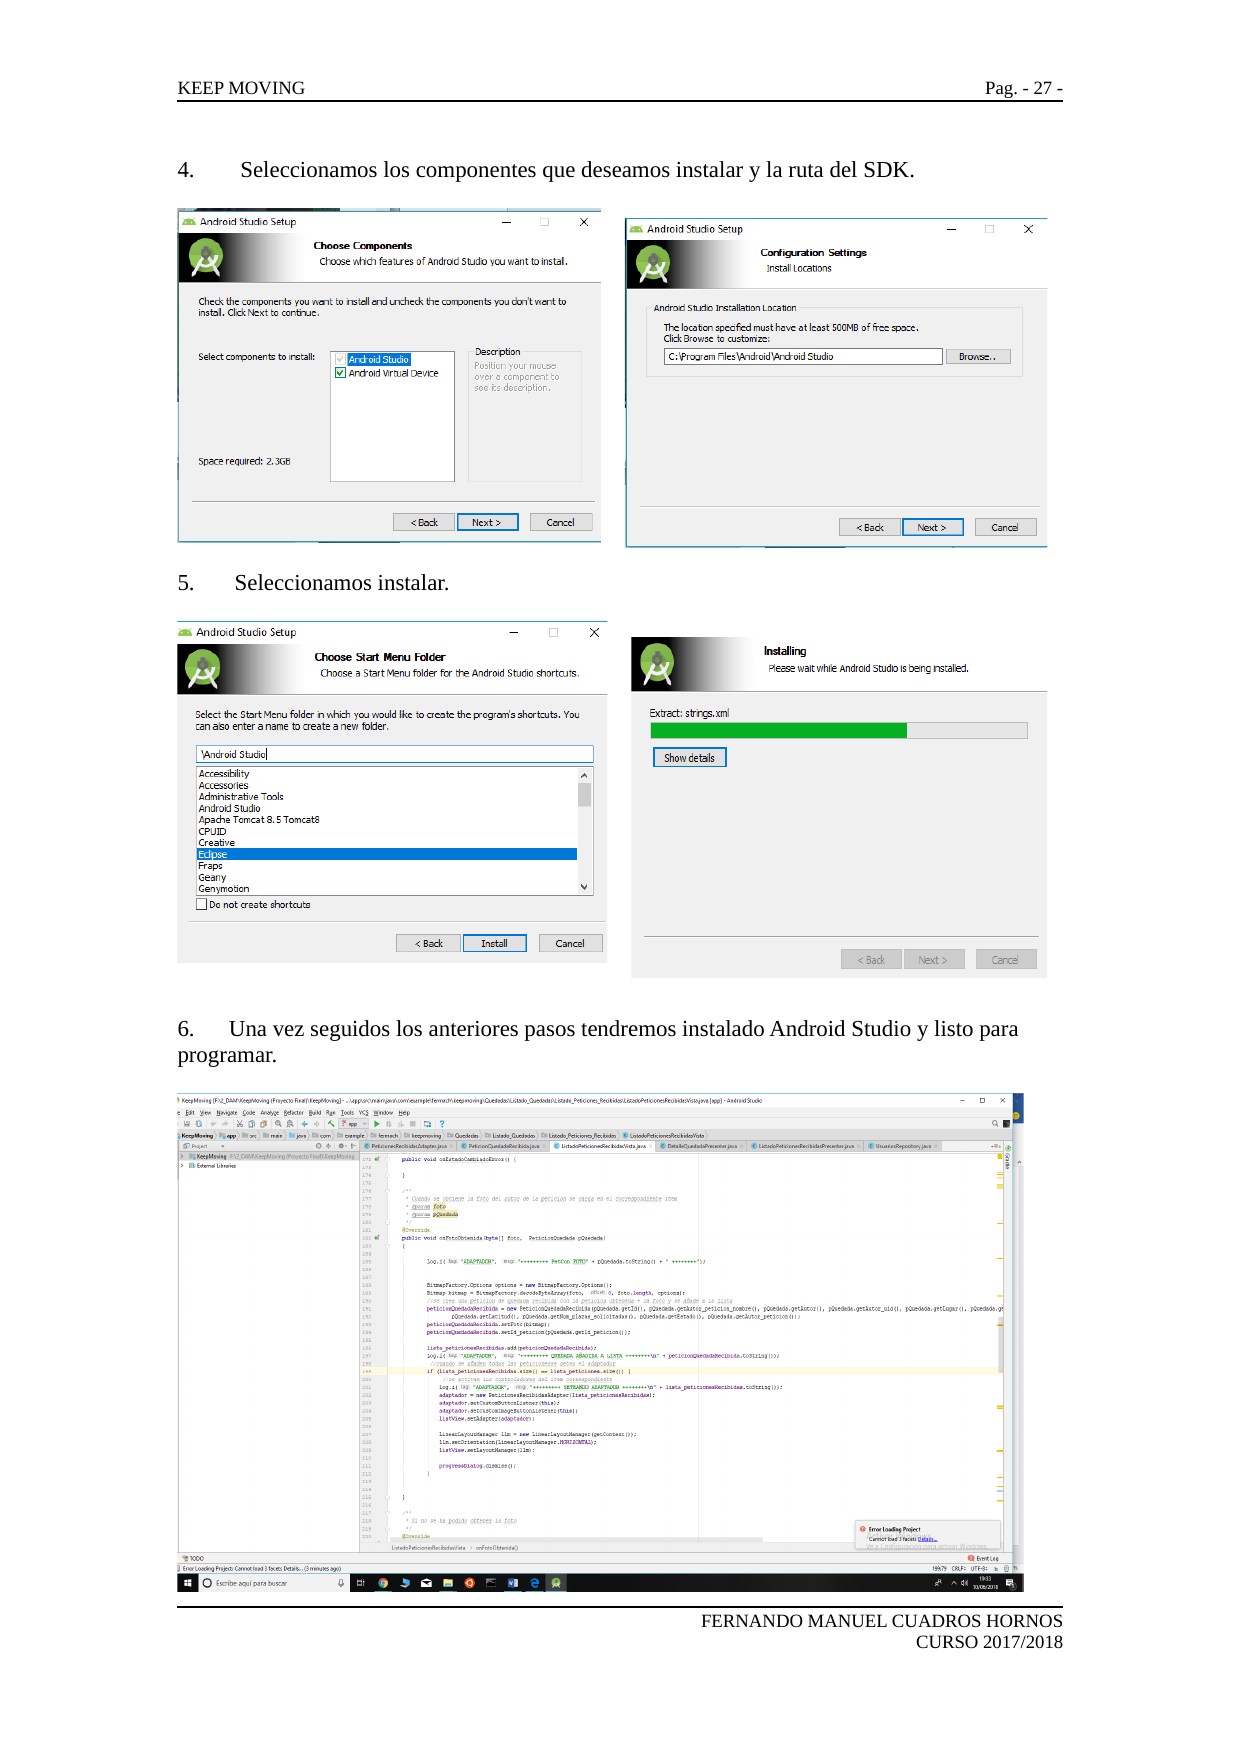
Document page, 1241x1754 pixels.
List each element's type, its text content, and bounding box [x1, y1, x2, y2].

text 4. Seleccionamos los componentes que deseamos instalar y la ruta del SDK. [177, 156, 1063, 183]
text 6. Una vez seguidos los anteriores pasos tendremos instalado Android Studio y listo para programar. [177, 1015, 1063, 1068]
text 5. Seleccionamos instalar. [177, 569, 1063, 595]
